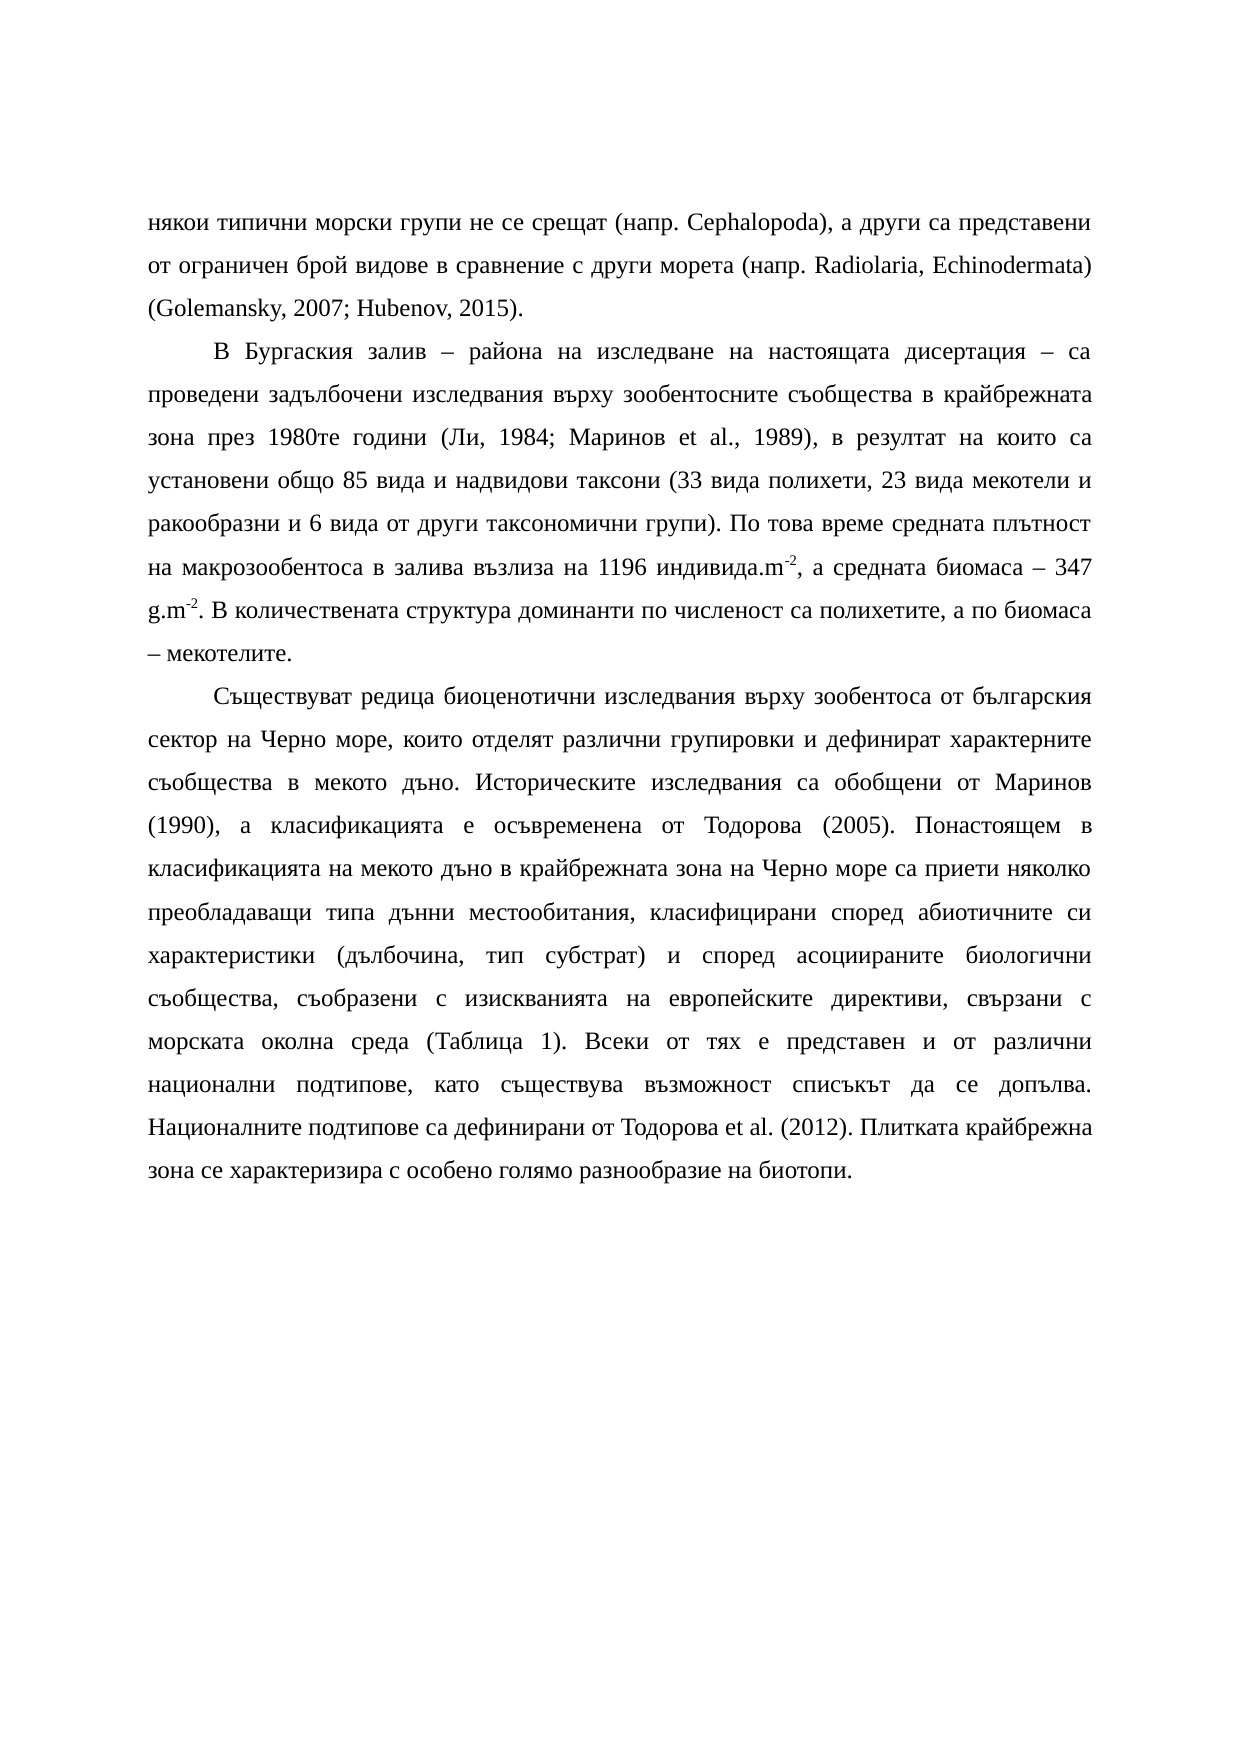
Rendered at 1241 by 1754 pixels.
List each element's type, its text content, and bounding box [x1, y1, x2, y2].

text Съществуват редица биоценотични изследвания върху зообентоса от българския сектор на Черно море, които отделят различни групировки и дефинират характерните съобщества в мекото дъно. Историческите изследвания са обобщени от Маринов (1990), а класификацията е осъвременена от Тодорова (2005). Понастоящем в класификацията на мекото дъно в крайбрежната зона на Черно море са приети няколко преобладаващи типа дънни местообитания, класифицирани според абиотичните си характеристики (дълбочина, тип субстрат) и според асоциираните биологични съобщества, съобразени с изискванията на европейските директиви, свързани с морската околна среда (Таблица 1). Всеки от тях е представен и от различни национални подтипове, като съществува възможност списъкът да се допълва. Националните подтипове са дефинирани от Тодорова et al. (2012). Плитката крайбрежна зона се характеризира с особено голямо разнообразие на биотопи. [148, 681, 1093, 1184]
text някои типични морски групи не се срещат (напр. Cephalopoda), а други са представени от ограничен брой видове в сравнение с други морета (напр. Radiolaria, Echinodermata) (Golemansky, 2007; Hubenov, 2015). [148, 207, 1093, 322]
text В Бургаския залив – района на изследване на настоящата дисертация – са проведени задълбочени изследвания върху зообентосните съобщества в крайбрежната зона през 1980те години (Ли, 1984; Маринов et al., 1989), в резултат на които са установени общо 85 вида и надвидови таксони (33 вида полихети, 23 вида мекотели и ракообразни и 6 вида от други таксономични групи). По това време средната плътност на макрозообентоса в залива възлиза на 1196 индивида.m-2, а средната биомаса – 347 g.m-2. В количествената структура доминанти по численост са полихетите, а по биомаса – мекотелите. [148, 336, 1093, 667]
